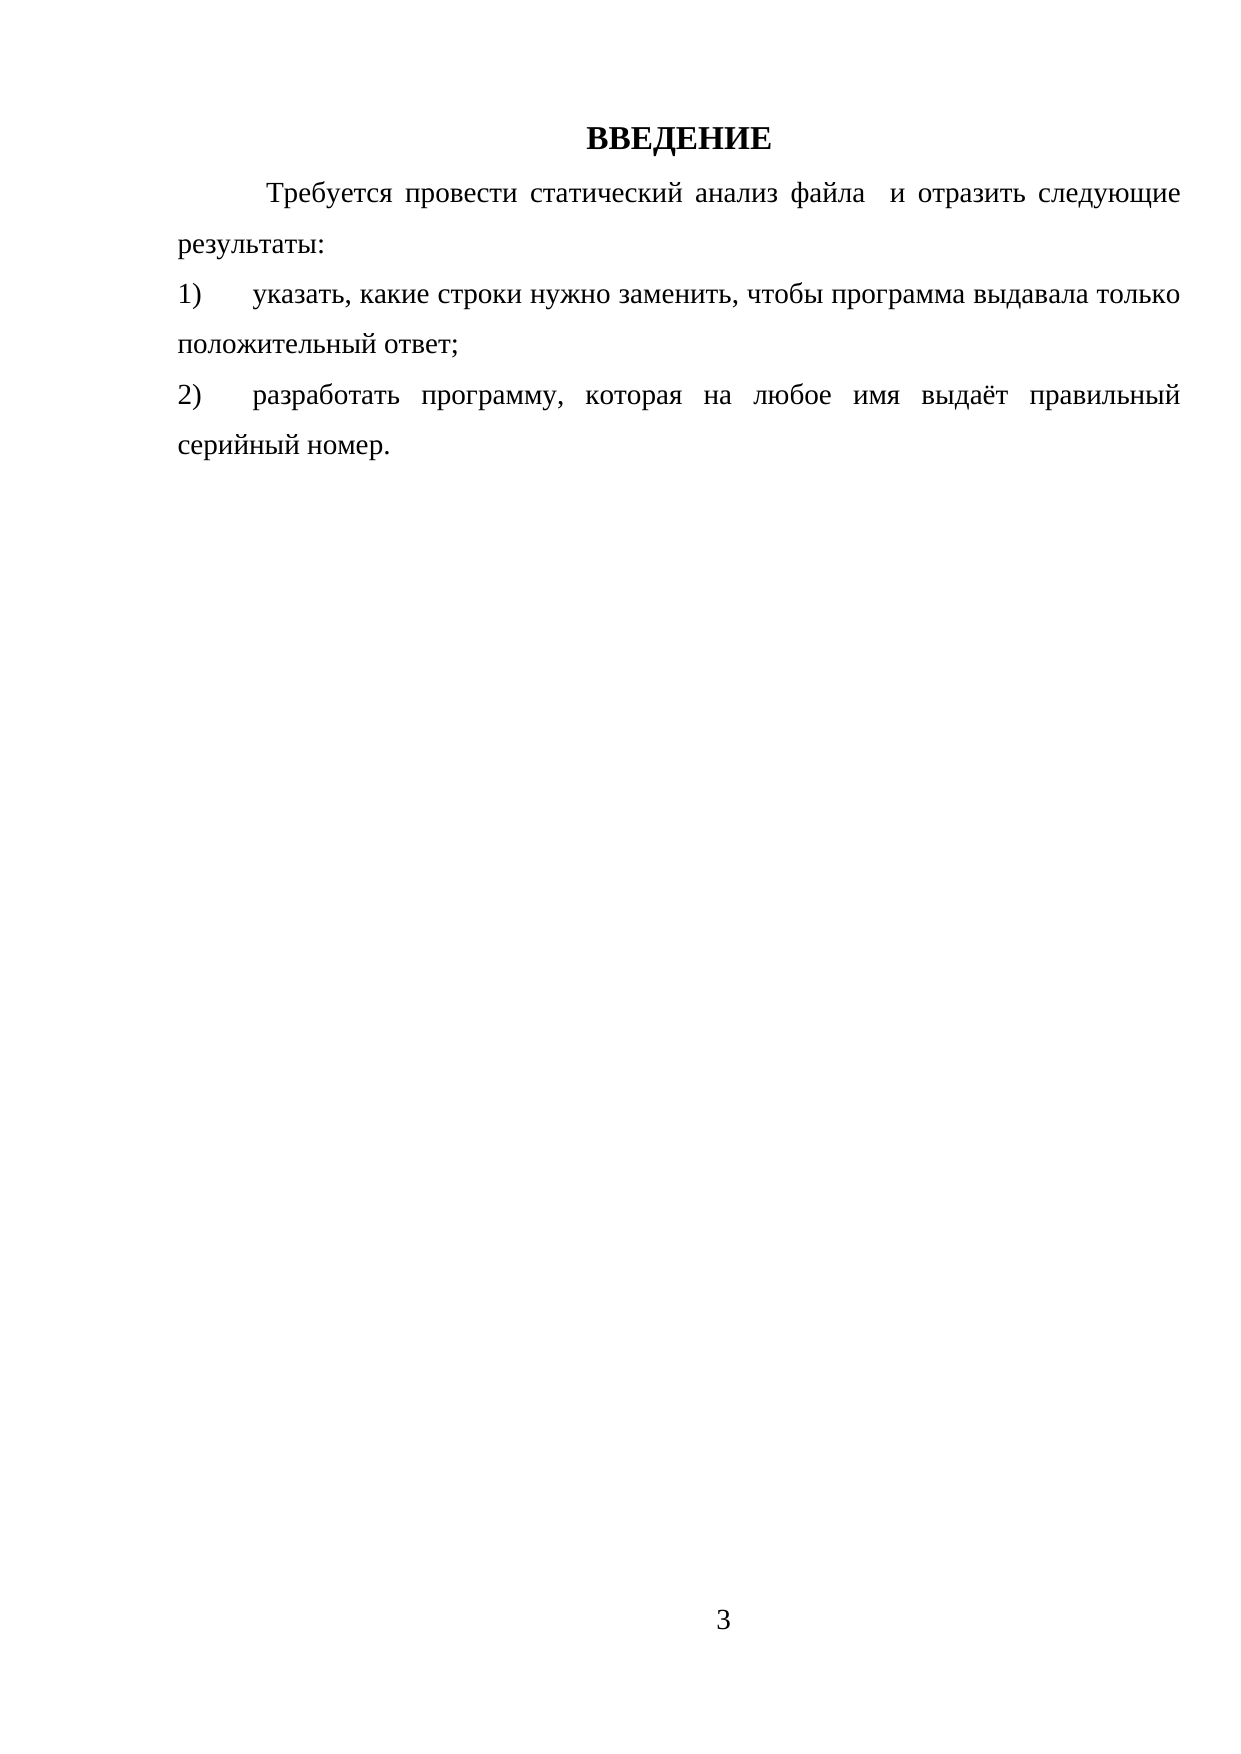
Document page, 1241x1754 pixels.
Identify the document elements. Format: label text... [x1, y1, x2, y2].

text Требуется провести статический анализ файла и отразить следующие результаты: [177, 176, 1181, 259]
list указать, какие строки нужно заменить, чтобы программа выдавала только положительный ответ; [177, 276, 1181, 360]
list разработать программу, которая на любое имя выдаёт правильный серийный номер. [177, 377, 1181, 461]
subtitle ВВЕДЕНИЕ [177, 118, 1181, 156]
